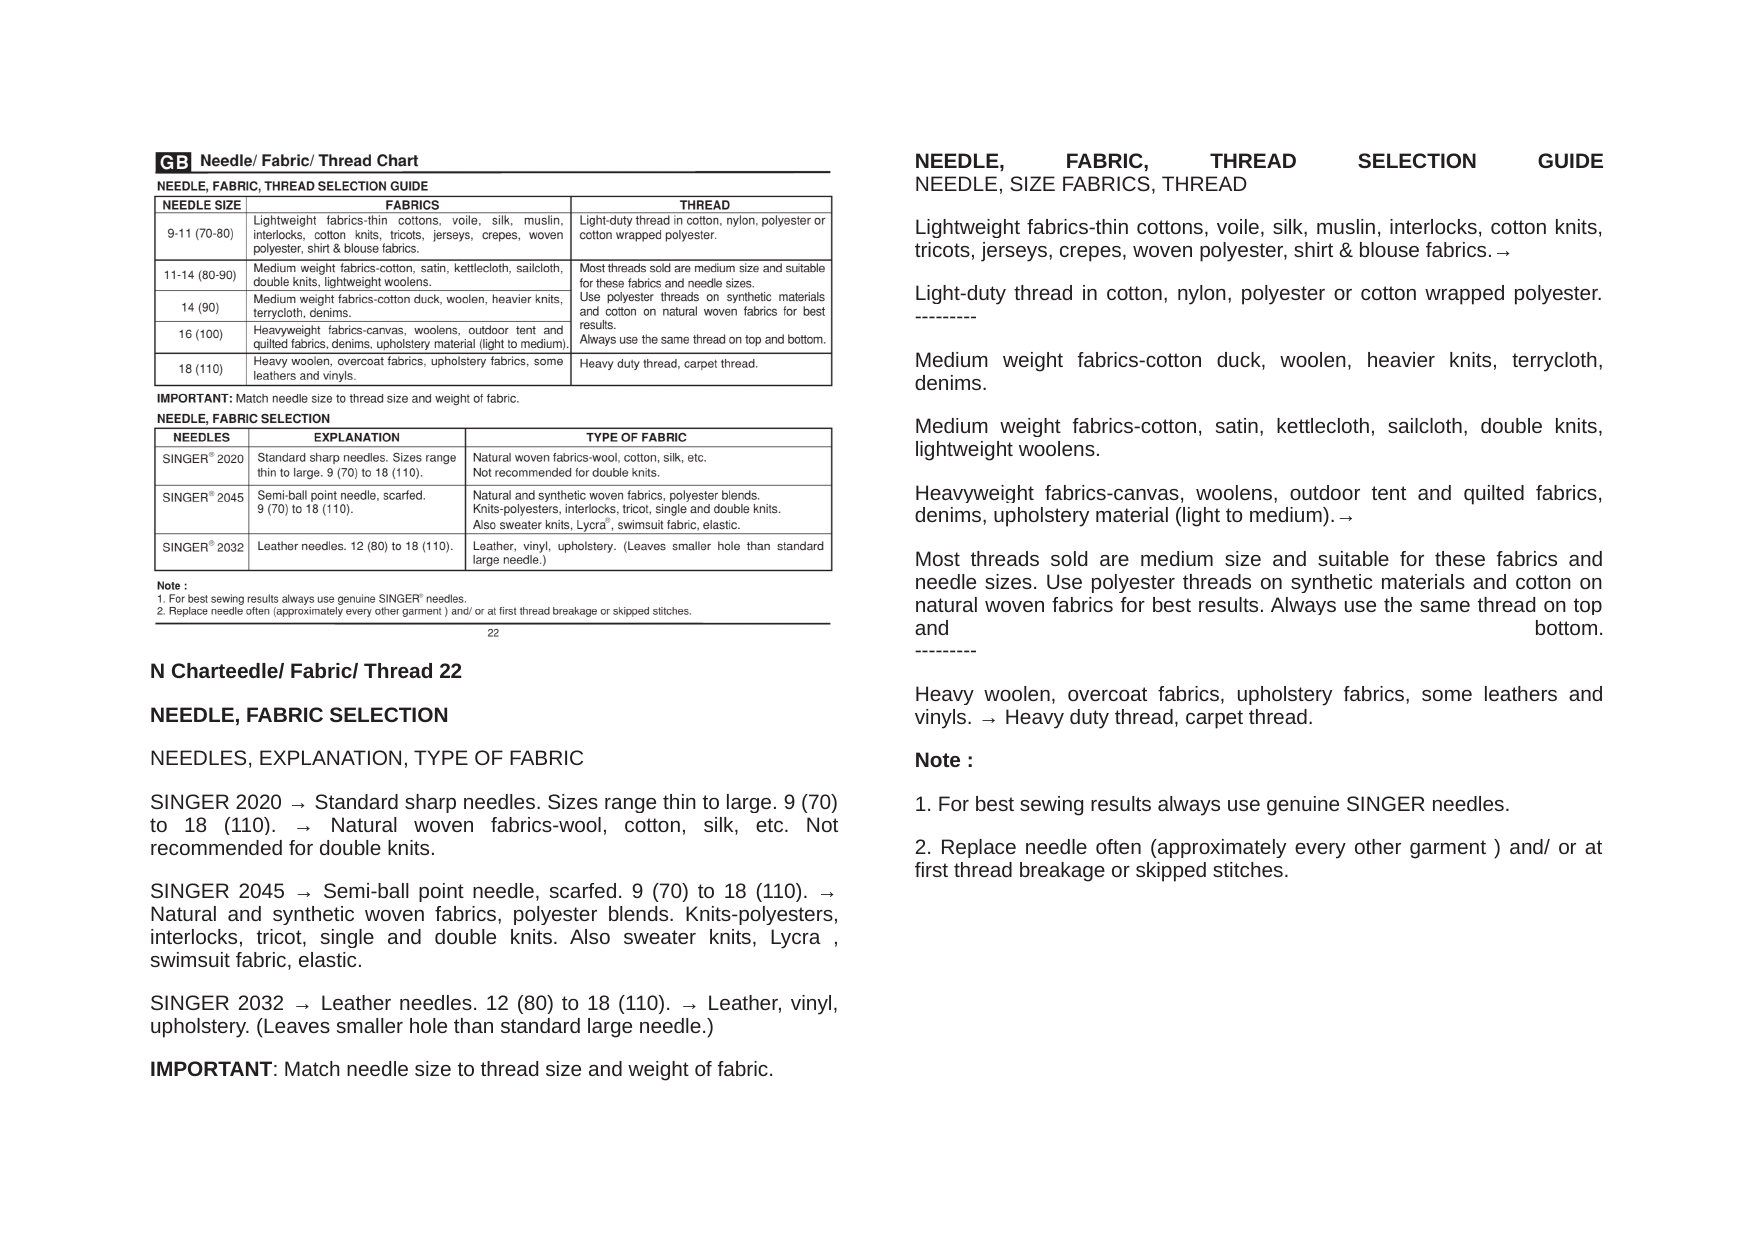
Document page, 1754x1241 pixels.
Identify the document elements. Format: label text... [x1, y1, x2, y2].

text Medium weight fabrics-cotton, satin, kettlecloth, sailcloth, double knits, lightweight woolens. [914, 415, 1604, 461]
text Heavy woolen, overcoat fabrics, upholstery fabrics, some leathers and vinyls. → Heavy duty thread, carpet thread. [914, 683, 1604, 728]
text Note : [914, 749, 1604, 772]
text Light-duty thread in cotton, nylon, polyester or cotton wrapped polyester. --------- [914, 283, 1604, 328]
picture [150, 150, 839, 640]
text Medium weight fabrics-cotton duck, woolen, heavier knits, terrycloth, denims. [914, 349, 1604, 394]
text Heavyweight fabrics-canvas, woolens, outdoor tent and quilted fabrics, denims, upholstery material (light to medium).→ [914, 482, 1604, 527]
text SINGER 2020 → Standard sharp needles. Sizes range thin to large. 9 (70) to 18 (110). → Natural woven fabrics-wool, cotton, silk, etc. Not recommended for double knits. [150, 791, 839, 859]
text 1. For best sewing results always use genuine SINGER needles. [914, 793, 1604, 816]
text IMPORTANT: Match needle size to thread size and weight of fabric. [150, 1058, 839, 1081]
text SINGER 2045 → Semi-ball point needle, scarfed. 9 (70) to 18 (110). → Natural and synthetic woven fabrics, polyester blends. Knits-polyesters, interlocks, tricot, single and double knits. Also sweater knits, Lycra , swimsuit fabric, elastic. [150, 880, 839, 971]
text 2. Replace needle often (approximately every other garment ) and/ or at first thread breakage or skipped stitches.GB [914, 836, 1604, 882]
text Lightweight fabrics-thin cottons, voile, silk, muslin, interlocks, cotton knits, tricots, jerseys, crepes, woven polyester, shirt & blouse fabrics.→ [914, 216, 1604, 262]
text N Charteedle/ Fabric/ Thread 22 [150, 660, 839, 683]
text Most threads sold are medium size and suitable for these fabrics and needle sizes. Use polyester threads on synthetic materials and cotton on natural woven fabrics for best results. Always use the same thread on top and bottom. --------- [914, 548, 1604, 662]
text NEEDLE, FABRIC SELECTION [150, 704, 839, 727]
text NEEDLE, FABRIC, THREAD SELECTION GUIDE NEEDLE, SIZE FABRICS, THREAD [914, 150, 1604, 196]
text NEEDLES, EXPLANATION, TYPE OF FABRIC [150, 747, 839, 770]
text SINGER 2032 → Leather needles. 12 (80) to 18 (110). → Leather, vinyl, upholstery. (Leaves smaller hole than standard large needle.) [150, 992, 839, 1038]
